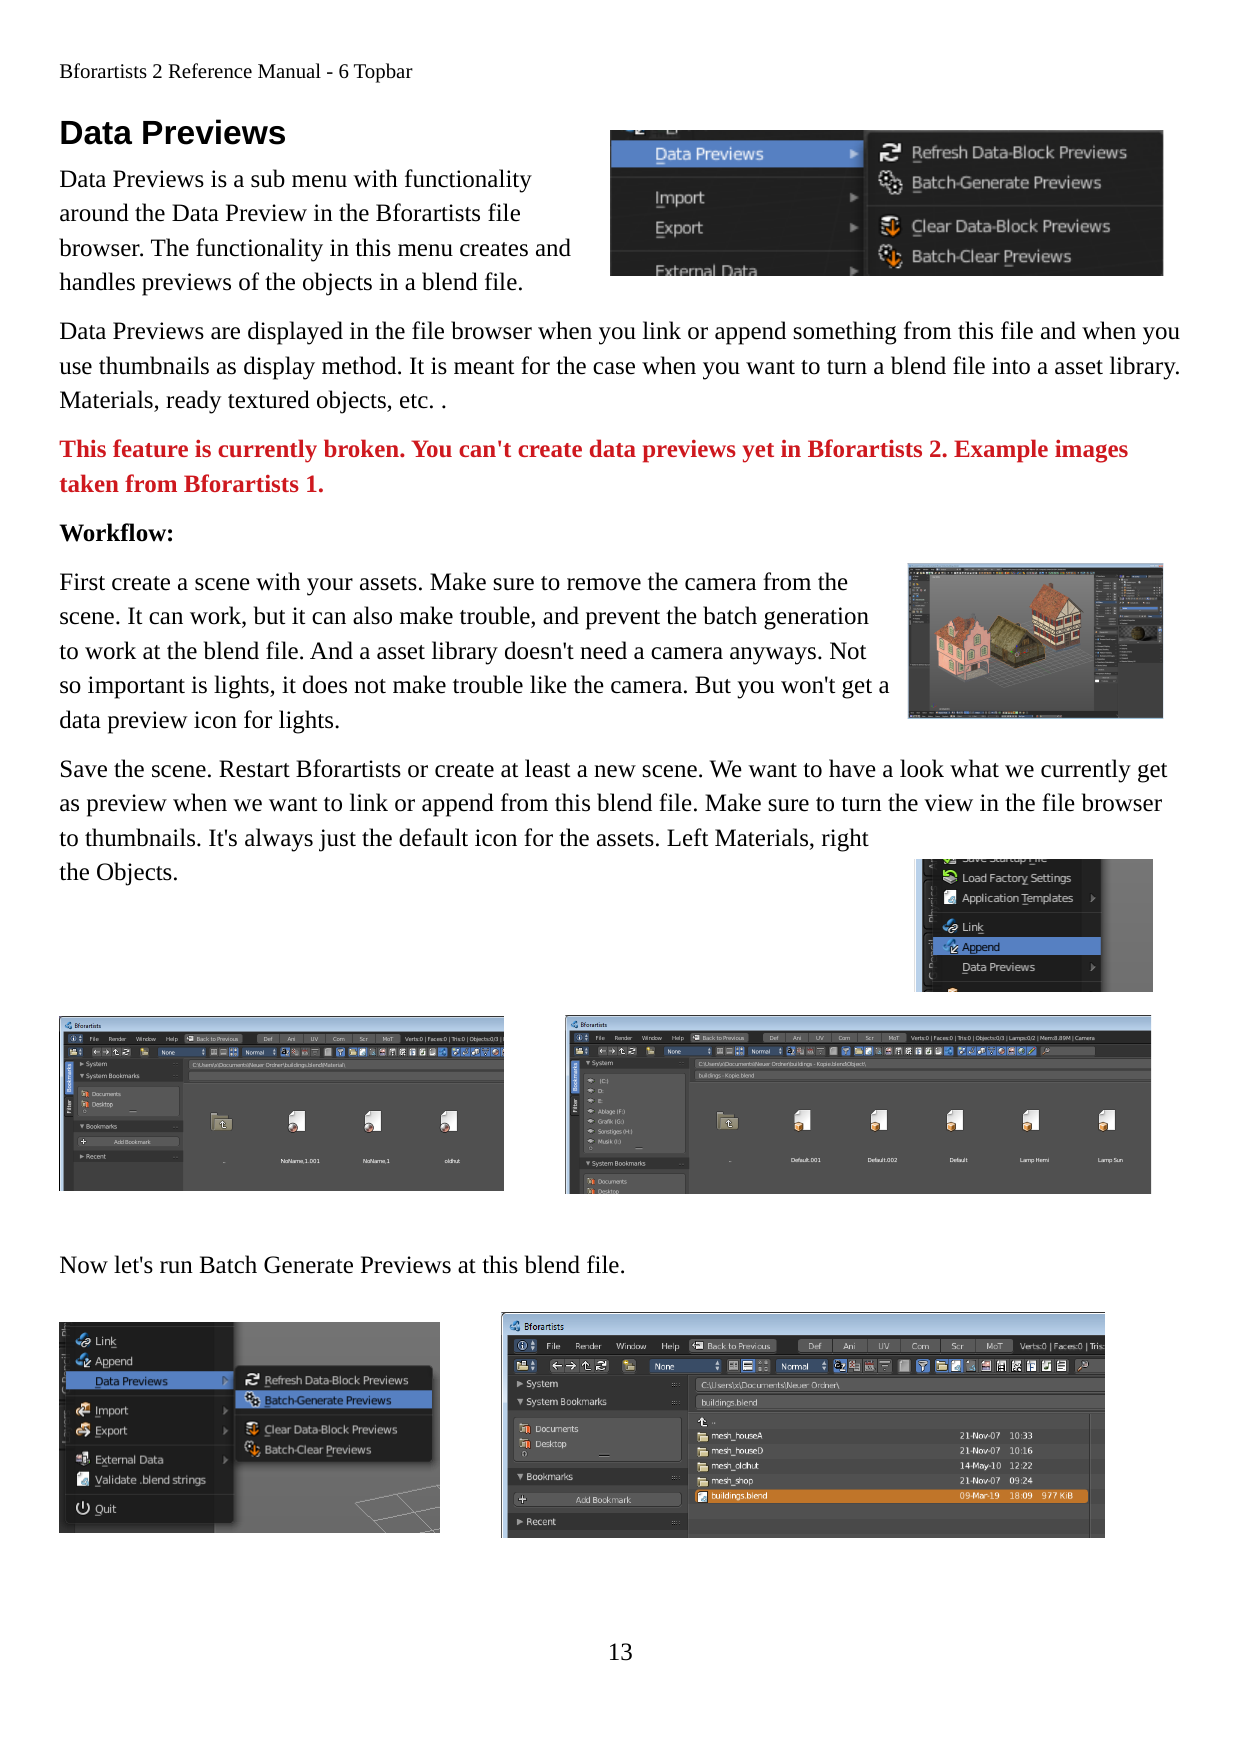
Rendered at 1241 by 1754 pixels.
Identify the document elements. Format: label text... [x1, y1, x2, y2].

picture [59, 1322, 440, 1533]
text First create a scene with your assets. Make sure to remove the camera from the scene. It can work, but it can also make trouble, and prevent the batch generation to work at the blend file. And a asset library doesn't need a camera anyways. Not so important is lights, it does not make trouble like the camera. But you won't get a data preview icon for lights. [59, 567, 1181, 733]
text Now let's run Batch Generate Previews at this blend file. [59, 1250, 1181, 1278]
text Data Previews is a sub menu with functionality around the Data Preview in the Bforartists file browser. The functionality in this menu creates and handles previews of the objects in a blend file. [59, 164, 1181, 296]
text Save the scene. Restart Bforartists or create at least a new scene. We want to have a look what we currently get as preview when we want to link or append from this blend file. Make sure to turn the view in the file browser to thumbnails. It's always just the default icon for the assets. Left Materials, right the Objects. [59, 754, 1181, 886]
text Data Previews are displayed in the file browser when you link or append something from this file and when you use thumbnails as display method. It is meant for the case when you want to turn a blend file into a asset library. Materials, ready textured objects, etc. . [59, 316, 1181, 414]
picture [610, 130, 1164, 276]
text This feature is currently broken. You can't create data previews yet in Bforartists 2. Example images taken from Bforartists 1. [59, 434, 1181, 497]
picture [914, 859, 1153, 992]
picture [907, 563, 1164, 719]
subtitle Data Previews [59, 113, 1181, 151]
picture [565, 1015, 1152, 1194]
text Workflow: [59, 518, 1181, 547]
picture [59, 1016, 504, 1191]
picture [501, 1312, 1105, 1538]
